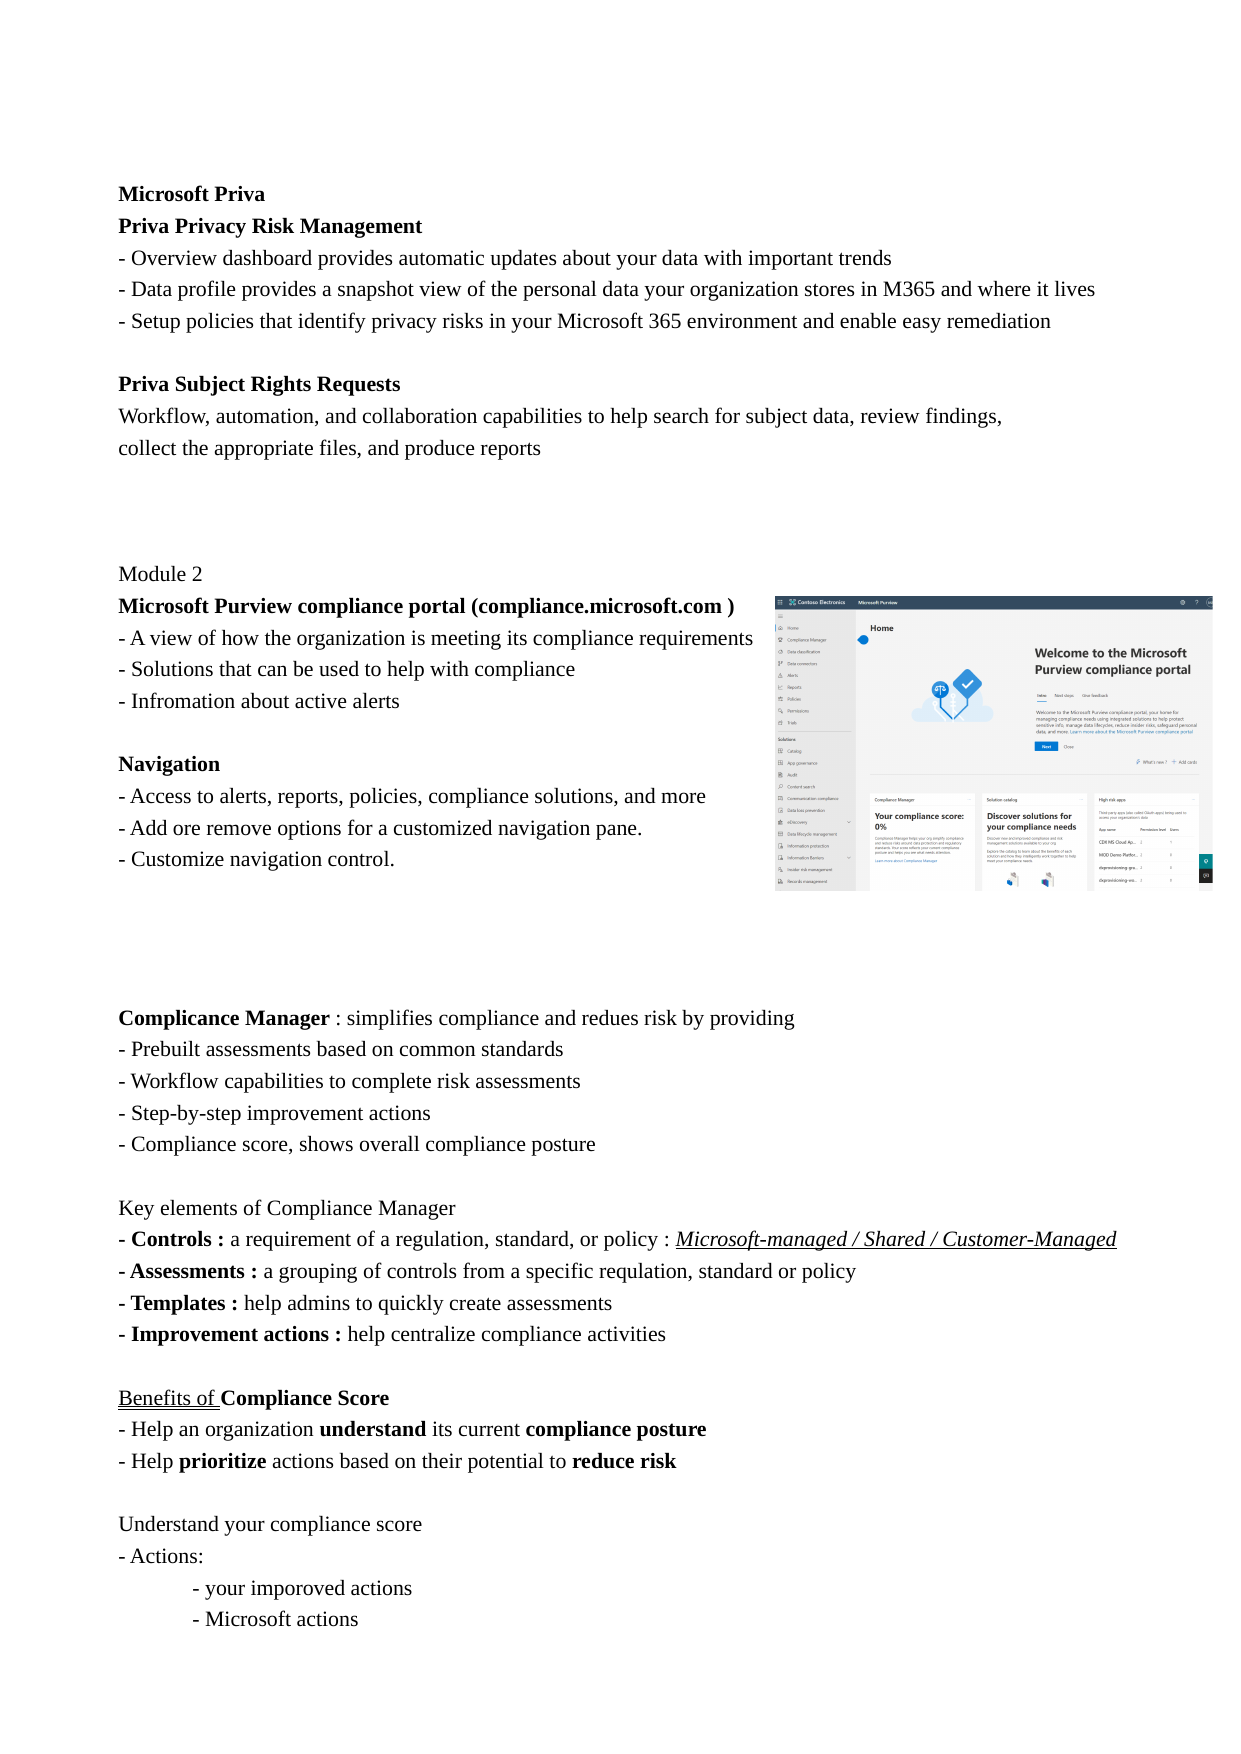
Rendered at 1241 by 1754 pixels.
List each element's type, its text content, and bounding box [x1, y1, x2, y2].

text - Templates : help admins to quickly create assessments [99, 1290, 1122, 1315]
picture [775, 596, 1213, 891]
text - Prebuilt assessments based on common standards [99, 1036, 1122, 1062]
text - Help an organization understand its current compliance posture [99, 1416, 1122, 1442]
text - Actions: [99, 1543, 1122, 1568]
text - Compliance score, shows overall compliance posture [99, 1131, 1122, 1157]
text - Access to alerts, reports, policies, compliance solutions, and more [99, 783, 775, 808]
text - Step-by-step improvement actions [99, 1100, 1122, 1125]
text - Improvement actions : help centralize compliance activities [99, 1321, 1122, 1347]
text - Microsoft actions [99, 1606, 1122, 1632]
text - Controls : a requirement of a regulation, standard, or policy : Microsoft-managed / Shared / Customer-Managed [99, 1226, 1122, 1252]
text - Assessments : a grouping of controls from a specific requlation, standard or policy [99, 1258, 1122, 1283]
text Priva Subject Rights Requests [99, 371, 1122, 397]
text Priva Privacy Risk Management [99, 213, 1122, 238]
text Microsoft Priva [99, 181, 1122, 207]
text Understand your compliance score [99, 1511, 1122, 1537]
text - Add ore remove options for a customized navigation pane. [99, 815, 775, 840]
text - Workflow capabilities to complete risk assessments [99, 1068, 1122, 1093]
text Navigation [99, 751, 775, 777]
text - Data profile provides a snapshot view of the personal data your organization stores in M365 and where it lives [99, 276, 1122, 302]
text - A view of how the organization is meeting its compliance requirements [99, 625, 775, 650]
text - Overview dashboard provides automatic updates about your data with important trends [99, 245, 1122, 270]
text Key elements of Compliance Manager [99, 1195, 1122, 1220]
text Microsoft Purview compliance portal (compliance.microsoft.com ) [99, 593, 1122, 618]
text - Help prioritize actions based on their potential to reduce risk [99, 1448, 1122, 1473]
text Benefits of Compliance Score [99, 1385, 1122, 1410]
text - Setup policies that identify privacy risks in your Microsoft 365 environment and enable easy remediation [99, 308, 1122, 333]
text - Customize navigation control. [99, 846, 775, 872]
text Workflow, automation, and collaboration capabilities to help search for subject data, review findings, [99, 403, 1122, 428]
text Module 2 [99, 561, 1122, 587]
text - Solutions that can be used to help with compliance [99, 656, 775, 682]
text - Infromation about active alerts [99, 688, 775, 713]
text Complicance Manager : simplifies compliance and redues risk by providing [99, 1005, 1122, 1030]
text collect the appropriate files, and produce reports [99, 435, 1122, 460]
text - your imporoved actions [99, 1575, 1122, 1600]
